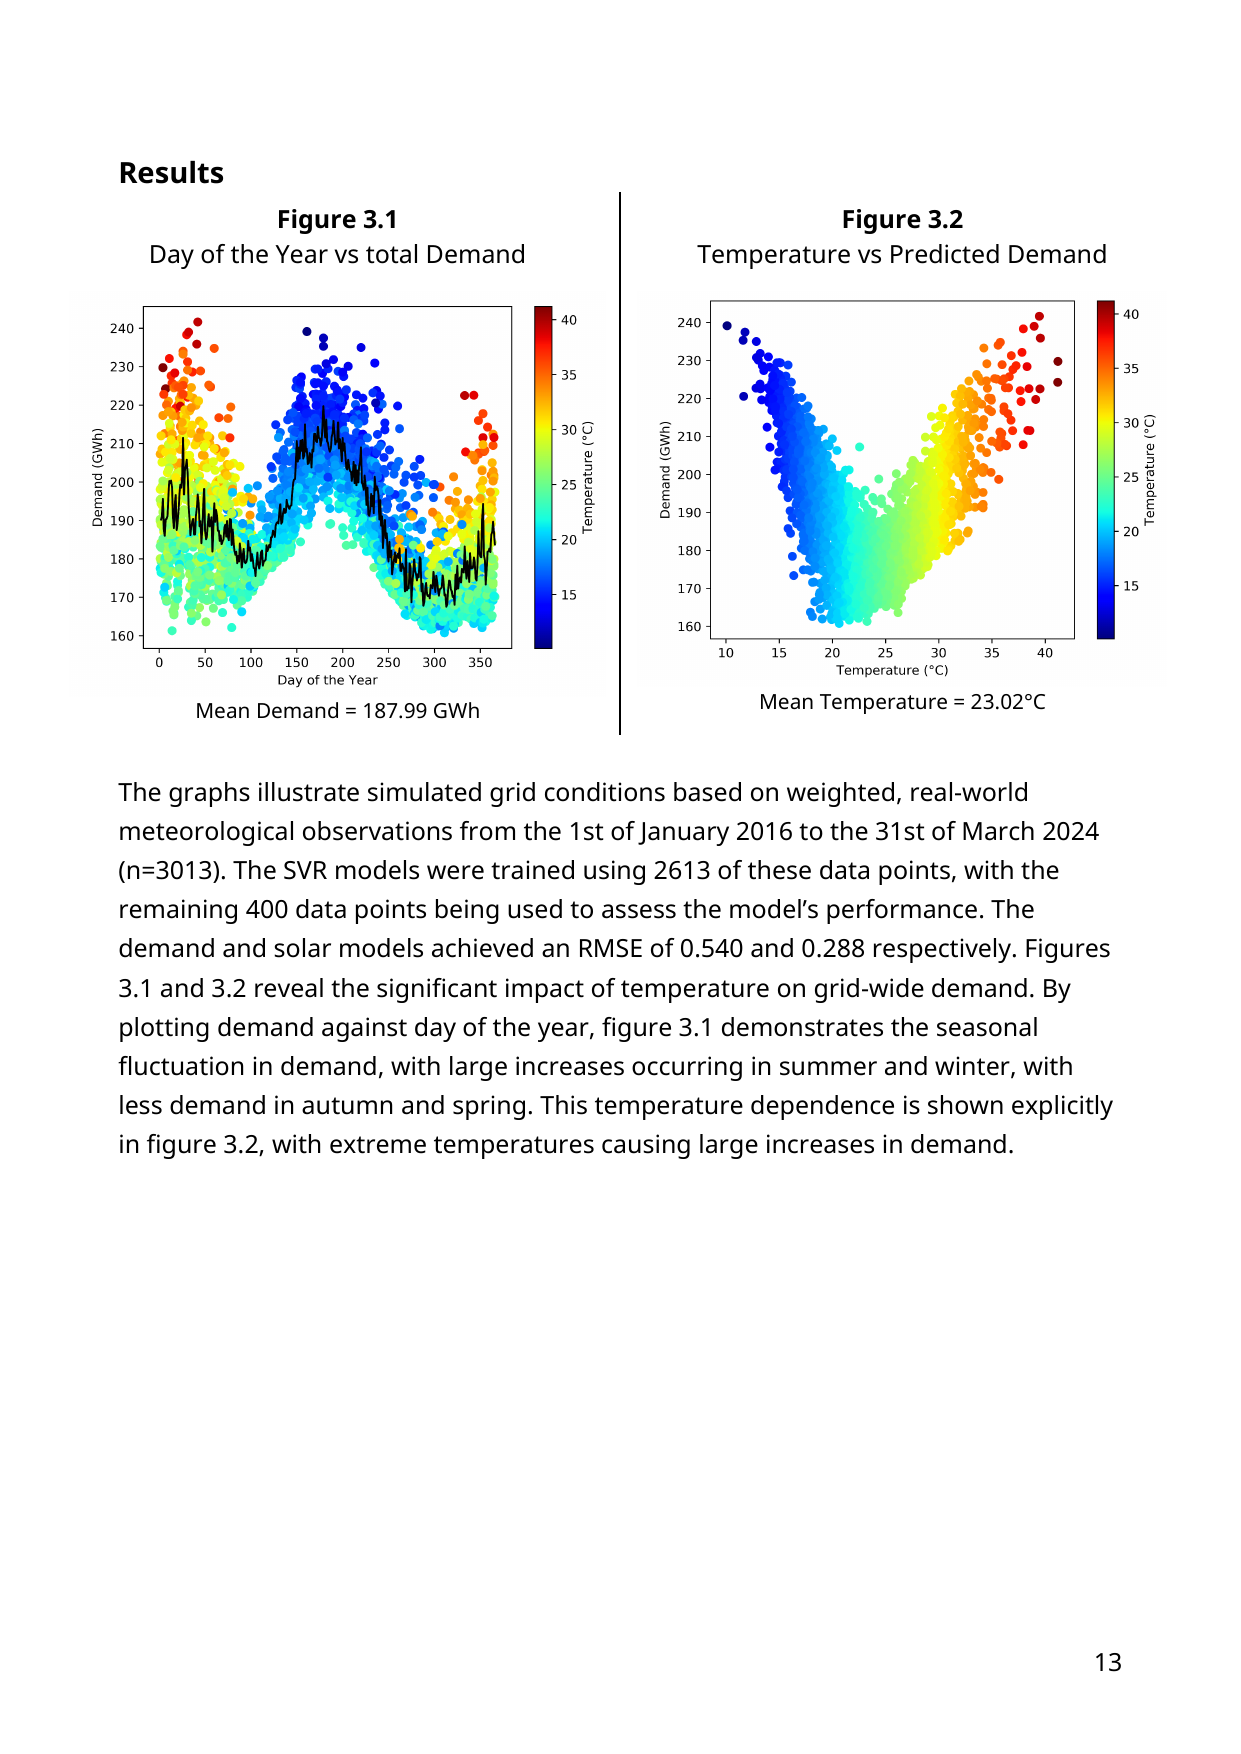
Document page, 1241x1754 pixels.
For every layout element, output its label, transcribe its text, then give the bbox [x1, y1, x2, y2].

table_cell Mean Demand = 187.99 GWh [55, 281, 619, 735]
table_header Figure 3.2 Temperature vs Predicted Demand [621, 192, 1185, 281]
text The graphs illustrate simulated grid conditions based on weighted, real-world meteorological observations from the 1st of January 2016 to the 31st of March 2024 (n=3013). The SVR models were trained using 2613 of these data points, with the remaining 400 data points being used to assess the model’s performance. The demand and solar models achieved an RMSE of 0.540 and 0.288 respectively. Figures 3.1 and 3.2 reveal the significant impact of temperature on grid-wide demand. By plotting demand against day of the year, figure 3.1 demonstrates the seasonal fluctuation in demand, with large increases occurring in summer and winter, with less demand in autumn and spring. This temperature dependence is shown explicitly in figure 3.2, with extreme temperatures causing large increases in demand. [118, 774, 1122, 1161]
table_header Figure 3.1 Day of the Year vs total Demand [55, 192, 619, 281]
table_cell Mean Temperature = 23.02°C [621, 281, 1185, 735]
picture [637, 291, 1168, 687]
picture [69, 291, 606, 697]
subtitle Results [118, 152, 1122, 192]
